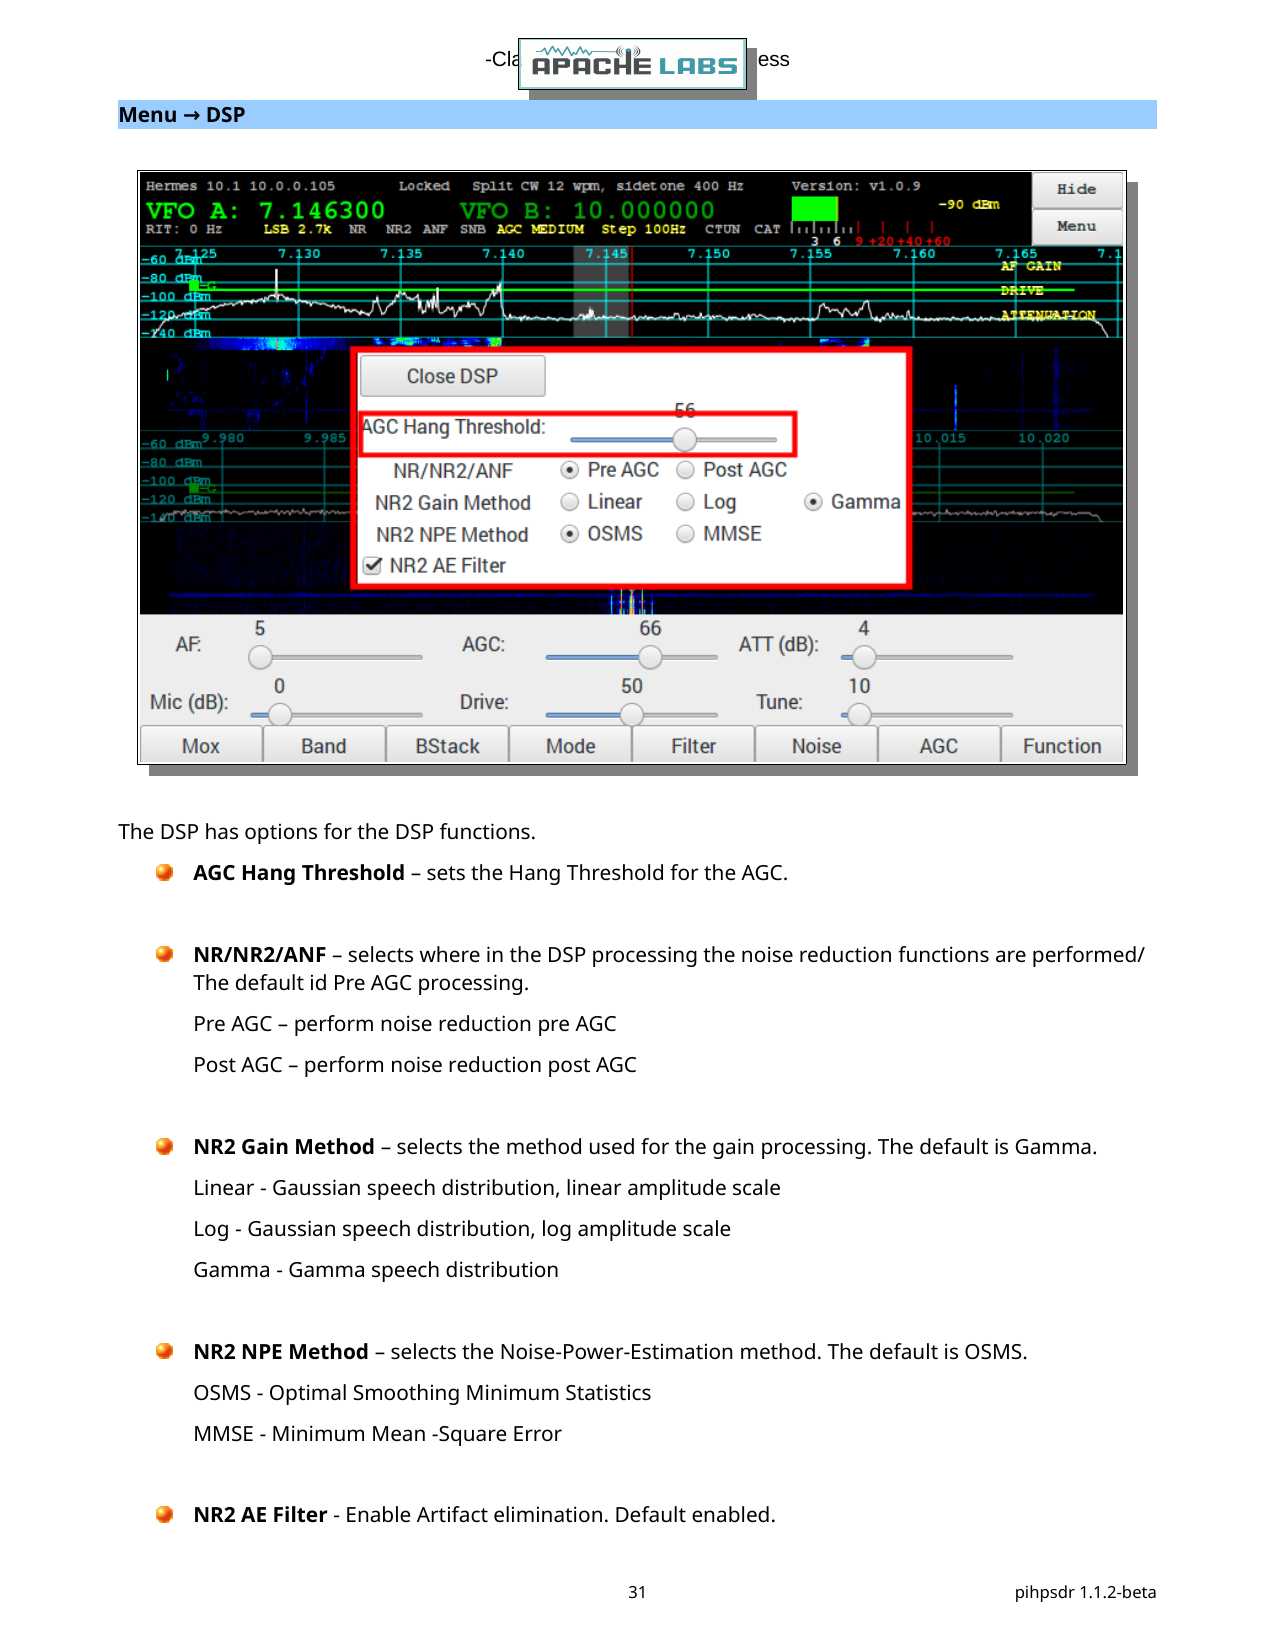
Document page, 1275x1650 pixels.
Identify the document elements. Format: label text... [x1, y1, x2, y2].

list Log - Gaussian speech distribution, log amplitude scale [156, 1214, 1157, 1242]
list Post AGC – perform noise reduction post AGC [156, 1050, 1157, 1079]
picture [156, 1138, 173, 1155]
picture [156, 1343, 173, 1359]
list Gamma - Gamma speech distribution [156, 1255, 1157, 1283]
subtitle Menu → DSP [118, 100, 1157, 129]
picture [140, 172, 1123, 762]
picture [156, 1506, 173, 1523]
list OSMS - Optimal Smoothing Minimum Statistics [156, 1378, 1157, 1406]
list NR2 NPE Method – selects the Noise-Power-Estimation method. The default is OSMS. [156, 1337, 1157, 1365]
list Pre AGC – perform noise reduction pre AGC [156, 1009, 1157, 1038]
picture [156, 864, 173, 881]
text The DSP has options for the DSP functions. [118, 817, 1157, 846]
list NR2 AE Filter - Enable Artifact elimination. Default enabled. [156, 1501, 1157, 1529]
list NR2 Gain Method – selects the method used for the gain processing. The default is Gamma. [156, 1132, 1157, 1161]
list NR/NR2/ANF – selects where in the DSP processing the noise reduction functions are performed/ The default id Pre AGC processing. [156, 940, 1157, 997]
list Linear - Gaussian speech distribution, linear amplitude scale [156, 1173, 1157, 1202]
picture [521, 40, 744, 87]
list MMSE - Minimum Mean -Square Error [156, 1419, 1157, 1447]
picture [156, 946, 173, 962]
list AGC Hang Threshold – sets the Hang Threshold for the AGC. [156, 858, 1157, 887]
